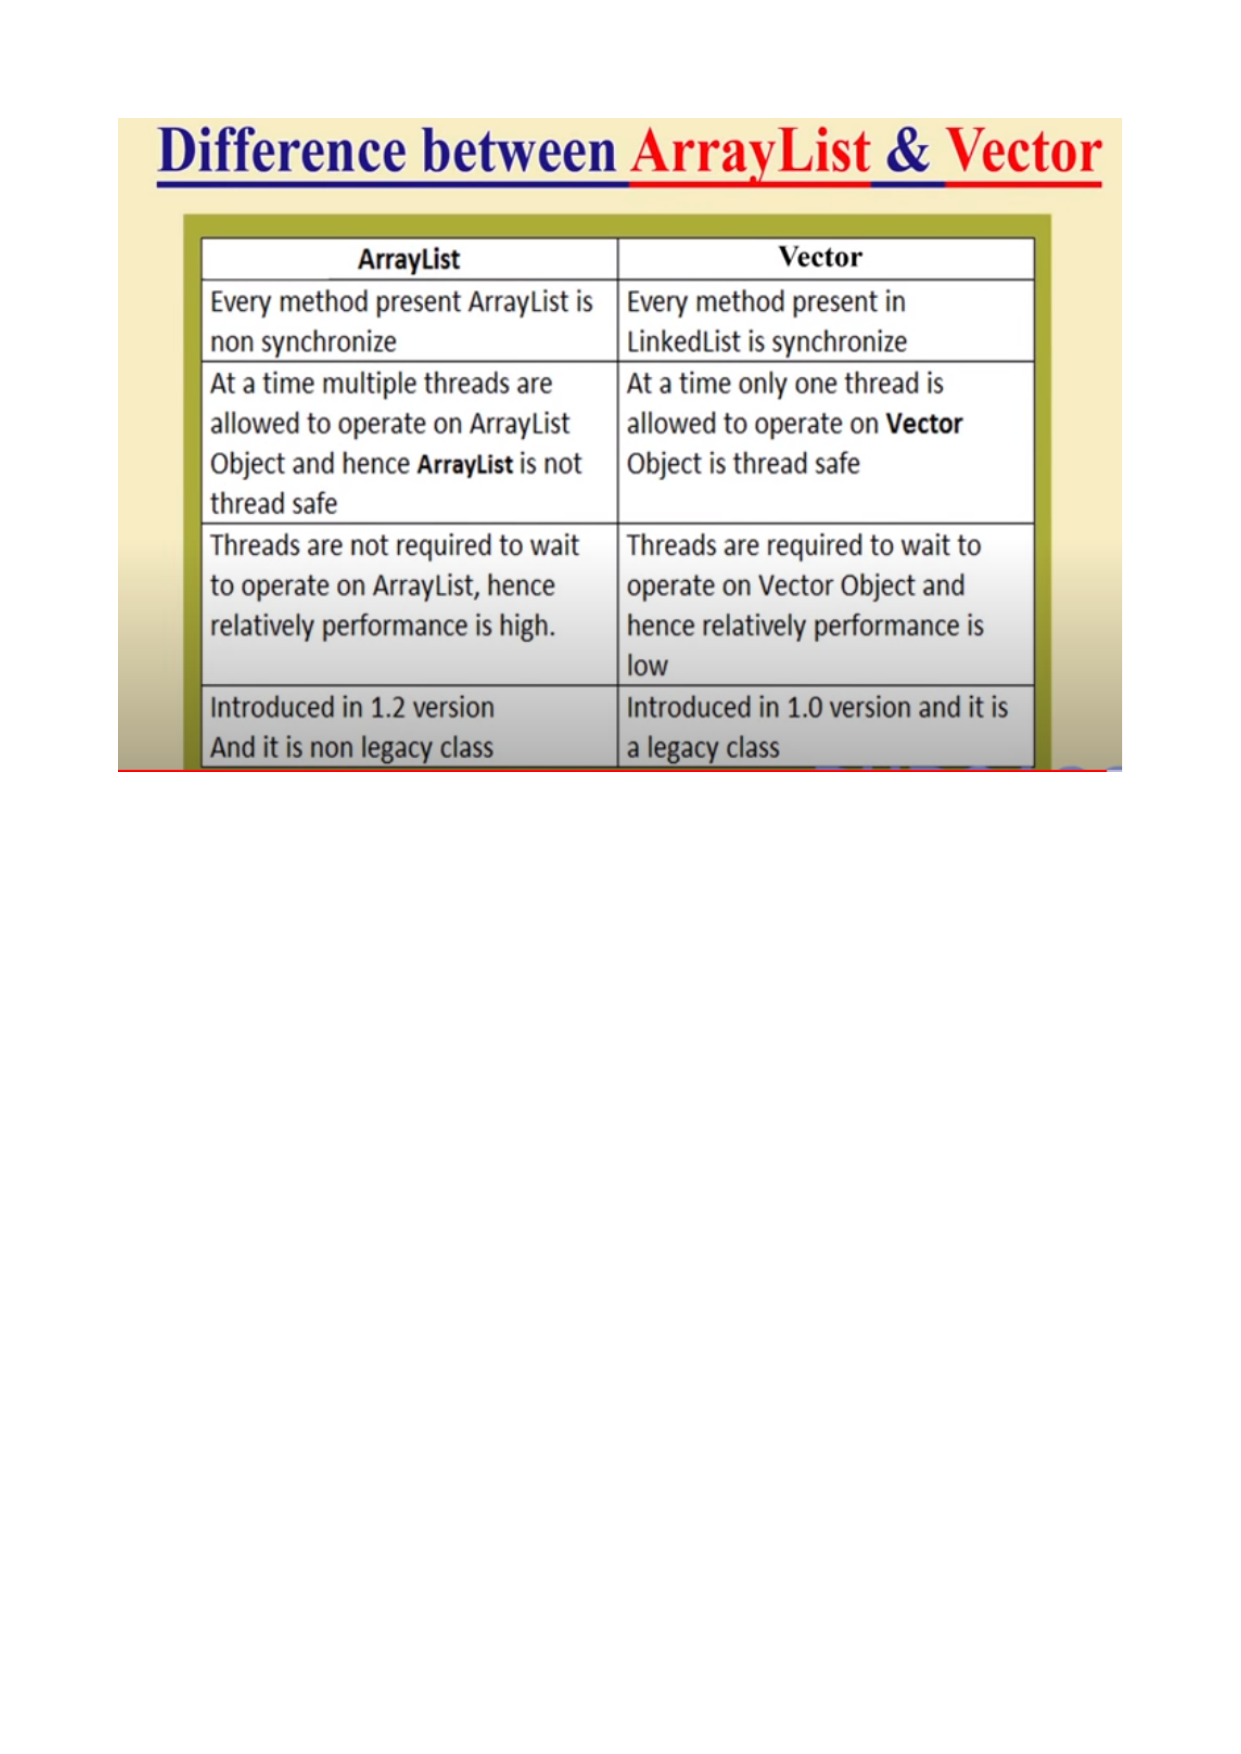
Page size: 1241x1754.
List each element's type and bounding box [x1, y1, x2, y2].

picture [118, 118, 1123, 772]
